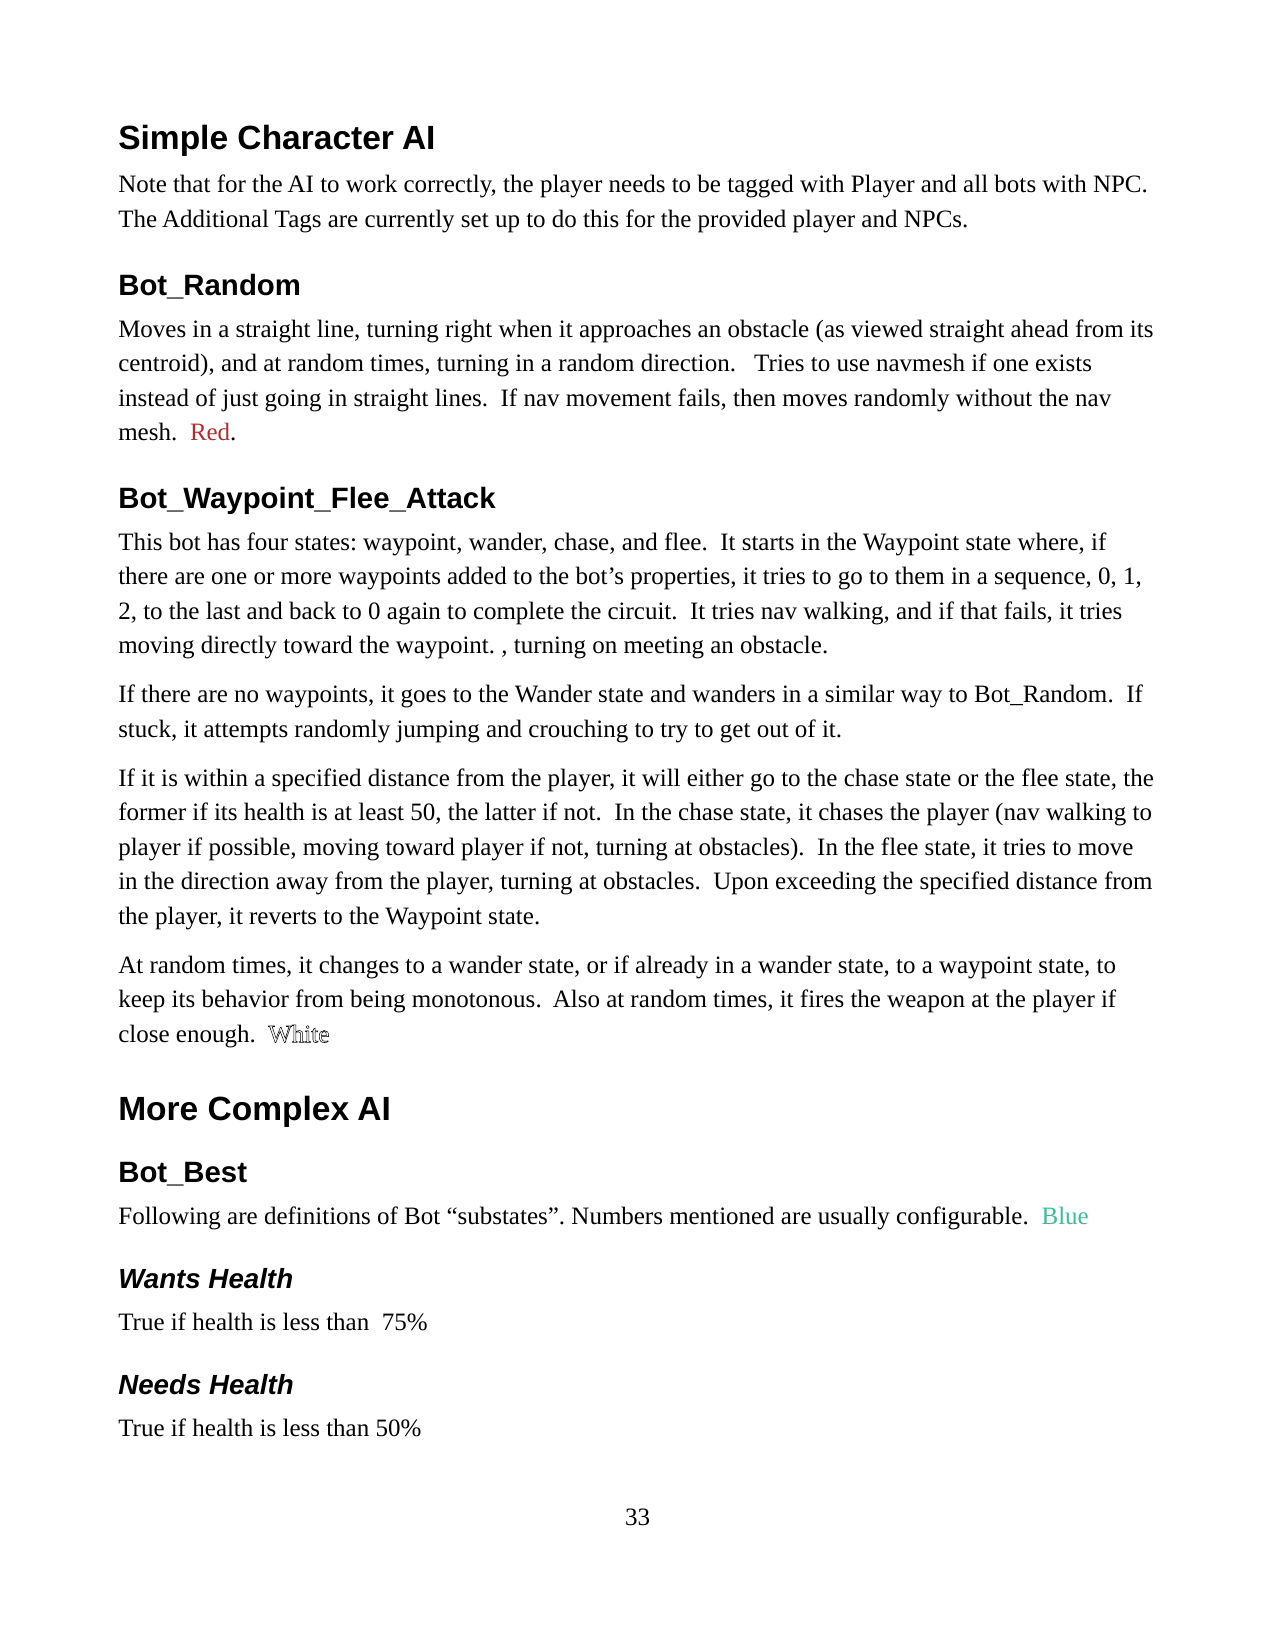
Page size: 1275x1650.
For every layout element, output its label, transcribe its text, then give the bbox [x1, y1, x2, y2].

subtitle Bot_Waypoint_Flee_Attack [118, 481, 1157, 514]
text Note that for the AI to work correctly, the player needs to be tagged with Player and all bots with NPC. The Additional Tags are currently set up to do this for the provided player and NPCs. [118, 169, 1157, 232]
subtitle Needs Health [118, 1368, 1157, 1400]
text This bot has four states: waypoint, wander, chase, and flee. It starts in the Waypoint state where, if there are one or more waypoints added to the bot’s properties, it tries to go to them in a sequence, 0, 1, 2, to the last and back to 0 again to complete the circuit. It tries nav walking, and if that fails, it tries moving directly toward the waypoint. , turning on meeting an obstacle. [118, 527, 1157, 659]
text Following are definitions of Bot “substates”. Numbers mentioned are usually configurable. Blue [118, 1201, 1157, 1229]
text At random times, it changes to a wander state, or if already in a wander state, to a waypoint state, to keep its behavior from being monotonous. Also at random times, it fires the weapon at the player if close enough. White [118, 950, 1157, 1048]
subtitle More Complex AI [118, 1089, 1157, 1127]
subtitle Bot_Best [118, 1154, 1157, 1188]
text If there are no waypoints, it goes to the Wander state and wanders in a similar way to Bot_Random. If stuck, it attempts randomly jumping and crouching to try to get out of it. [118, 679, 1157, 743]
subtitle Wants Health [118, 1262, 1157, 1294]
text Moves in a straight line, turning right when it approaches an obstacle (as viewed straight ahead from its centroid), and at random times, turning in a random direction. Tries to use navmesh if one exists instead of just going in straight lines. If nav movement fails, then moves randomly without the nav mesh. Red. [118, 314, 1157, 446]
text True if health is less than 75% [118, 1307, 1157, 1336]
subtitle Simple Character AI [118, 118, 1157, 157]
text True if health is less than 50% [118, 1413, 1157, 1441]
subtitle Bot_Random [118, 267, 1157, 301]
text If it is within a specified distance from the player, it will either go to the chase state or the flee state, the former if its health is at least 50, the latter if not. In the chase state, it chases the player (nav walking to player if possible, moving toward player if not, turning at obstacles). In the flee state, it tries to move in the direction away from the player, turning at obstacles. Upon exceeding the specified distance from the player, it reverts to the Waypoint state. [118, 763, 1157, 930]
